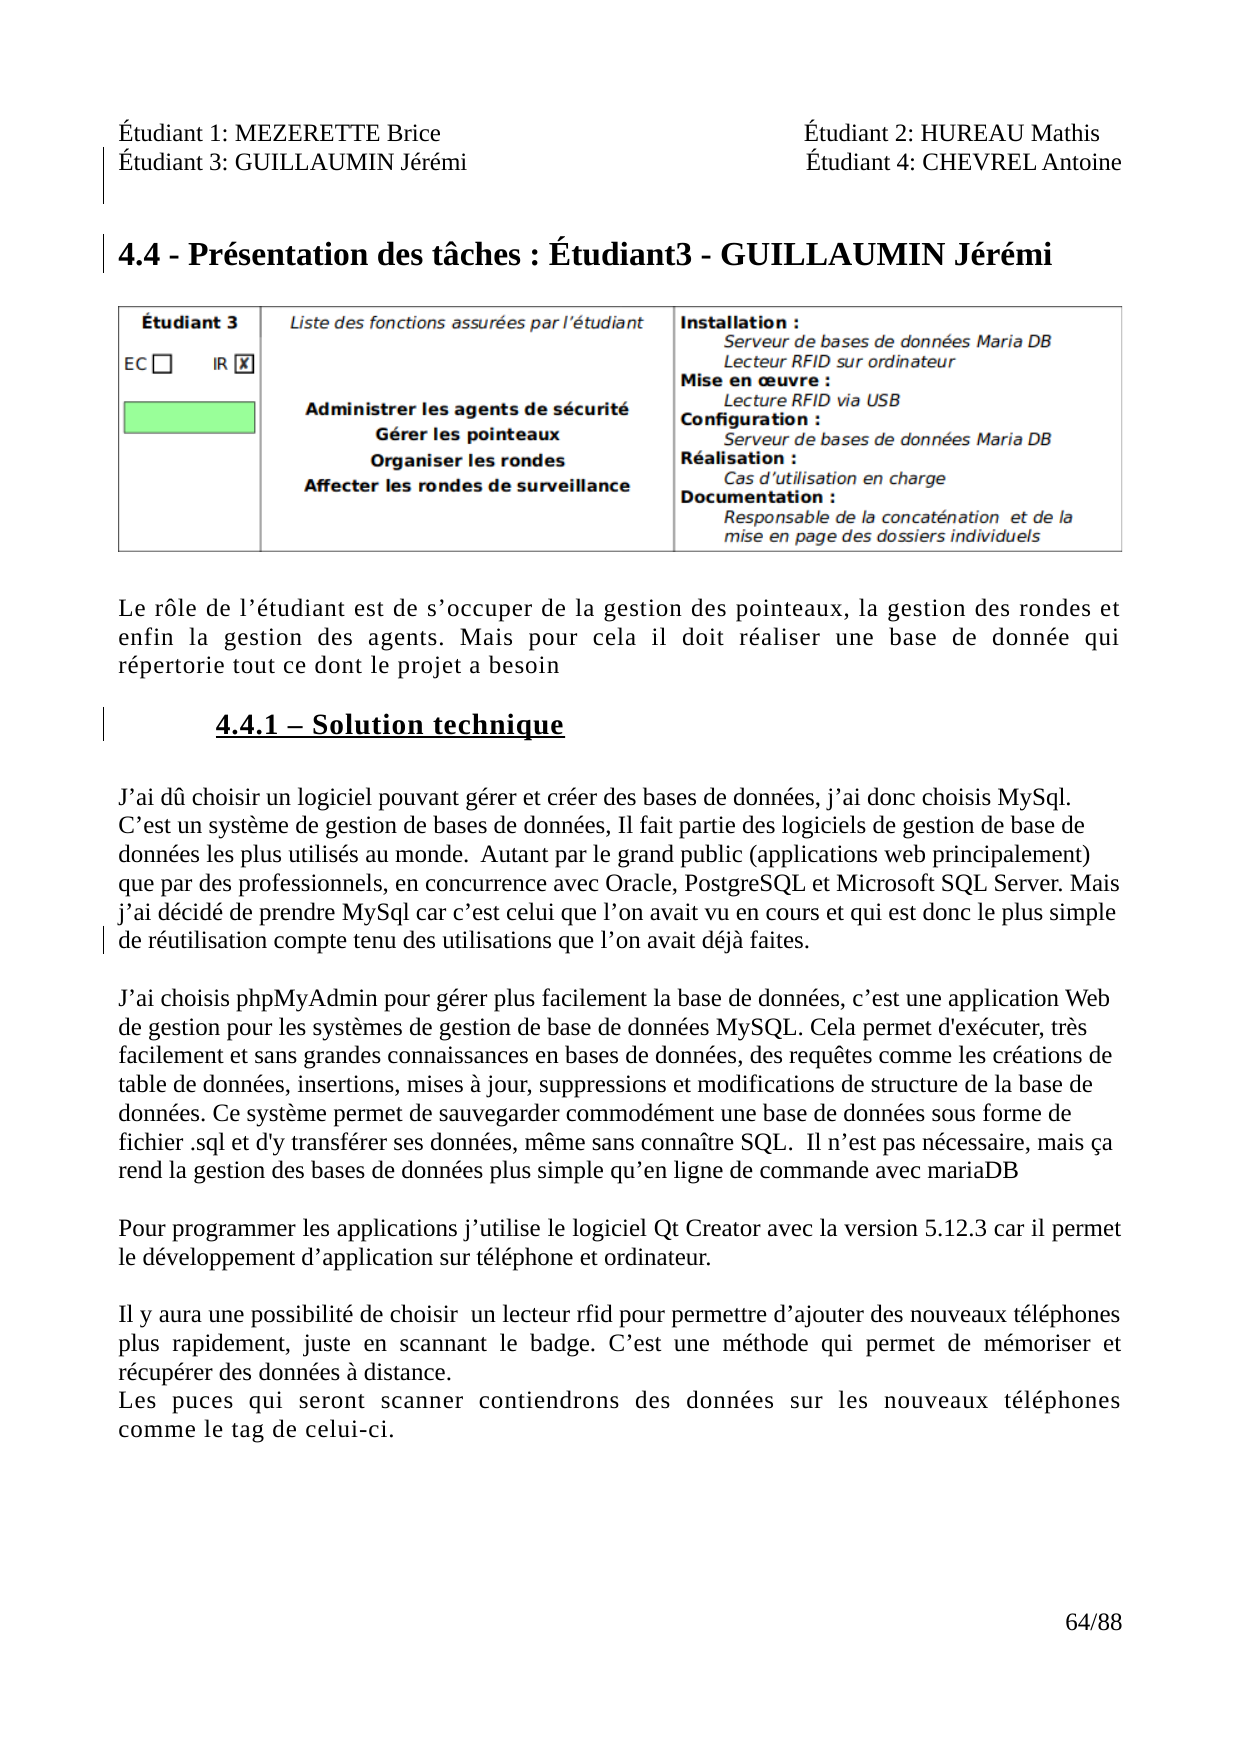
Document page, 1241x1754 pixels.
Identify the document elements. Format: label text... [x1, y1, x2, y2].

subtitle 4.4 - Présentation des tâches : Étudiant3 - GUILLAUMIN Jérémi [118, 234, 1122, 272]
text Le rôle de l’étudiant est de s’occuper de la gestion des pointeaux, la gestion des rondes et enfin la gestion des agents. Mais pour cela il doit réaliser une base de donnée qui répertorie tout ce dont le projet a besoin [118, 593, 1122, 679]
text J’ai dû choisir un logiciel pouvant gérer et créer des bases de données, j’ai donc choisis MySql. C’est un système de gestion de bases de données, Il fait partie des logiciels de gestion de base de données les plus utilisés au monde. Autant par le grand public (applications web principalement) que par des professionnels, en concurrence avec Oracle, PostgreSQL et Microsoft SQL Server. Mais j’ai décidé de prendre MySql car c’est celui que l’on avait vu en cours et qui est donc le plus simple de réutilisation compte tenu des utilisations que l’on avait déjà faites. [118, 782, 1122, 954]
picture [118, 306, 1123, 552]
text Pour programmer les applications j’utilise le logiciel Qt Creator avec la version 5.12.3 car il permet le développement d’application sur téléphone et ordinateur. [118, 1213, 1122, 1271]
subtitle 4.4.1 – Solution technique [118, 707, 1122, 741]
text Les puces qui seront scanner contiendrons des données sur les nouveaux téléphones comme le tag de celui-ci. [118, 1386, 1122, 1443]
text Il y aura une possibilité de choisir un lecteur rfid pour permettre d’ajouter des nouveaux téléphones plus rapidement, juste en scannant le badge. C’est une méthode qui permet de mémoriser et récupérer des données à distance. [118, 1299, 1122, 1386]
text J’ai choisis phpMyAdmin pour gérer plus facilement la base de données, c’est une application Web de gestion pour les systèmes de gestion de base de données MySQL. Cela permet d'exécuter, très facilement et sans grandes connaissances en bases de données, des requêtes comme les créations de table de données, insertions, mises à jour, suppressions et modifications de structure de la base de données. Ce système permet de sauvegarder commodément une base de données sous forme de fichier .sql et d'y transférer ses données, même sans connaître SQL. Il n’est pas nécessaire, mais ça rend la gestion des bases de données plus simple qu’en ligne de commande avec mariaDB [118, 983, 1122, 1184]
